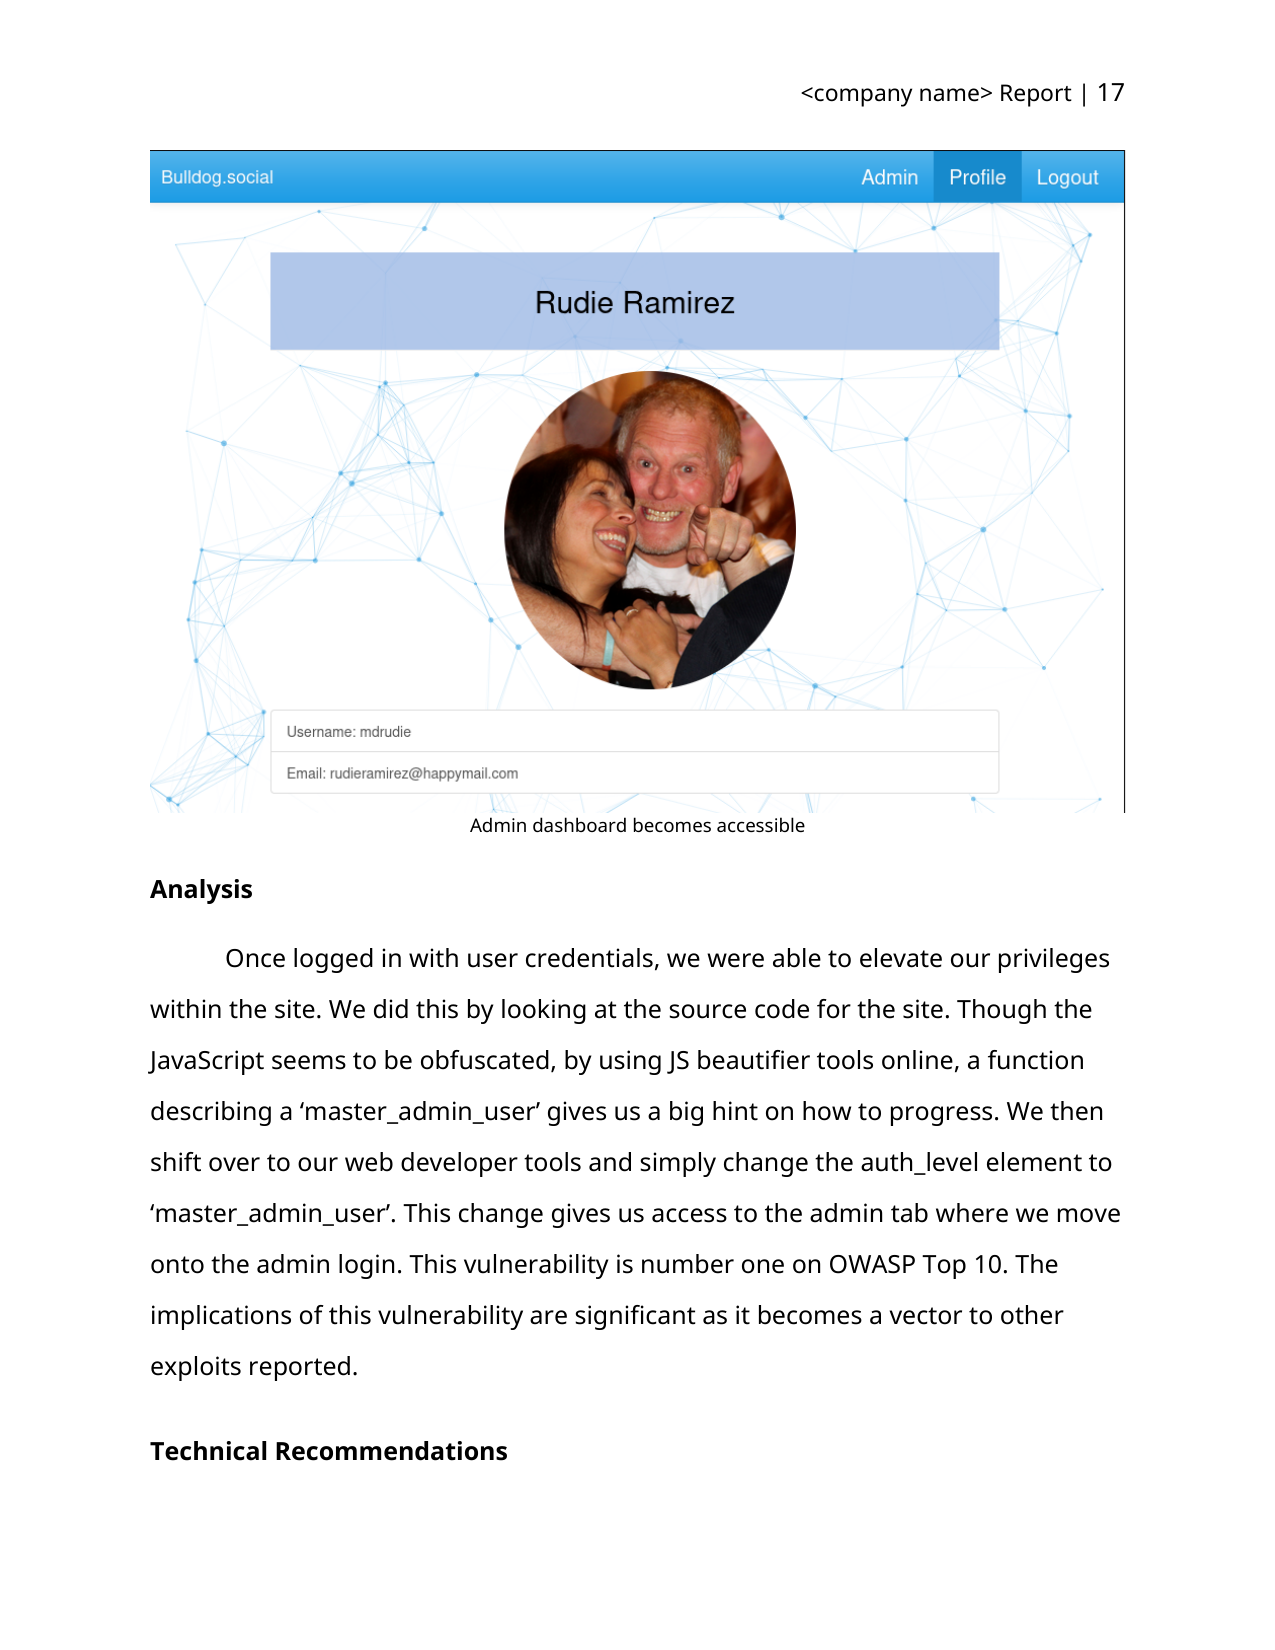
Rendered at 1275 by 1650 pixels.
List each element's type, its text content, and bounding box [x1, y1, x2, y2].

picture [150, 150, 1125, 813]
text Once logged in with user credentials, we were able to elevate our privileges within the site. We did this by looking at the source code for the site. Though the JavaScript seems to be obfuscated, by using JS beautifier tools online, a function describing a ‘master_admin_user’ gives us a big hint on how to progress. We then shift over to our web developer tools and simply change the auth_level element to ‘master_admin_user’. This change gives us access to the admin tab where we move onto the admin login. This vulnerability is number one on OWASP Top 10. The implications of this vulnerability are significant as it becomes a vector to other exploits reported. [150, 940, 1125, 1383]
text Admin dashboard becomes accessible [150, 813, 1125, 838]
text Analysis [150, 872, 1125, 906]
text Technical Recommendations [150, 1434, 1125, 1468]
